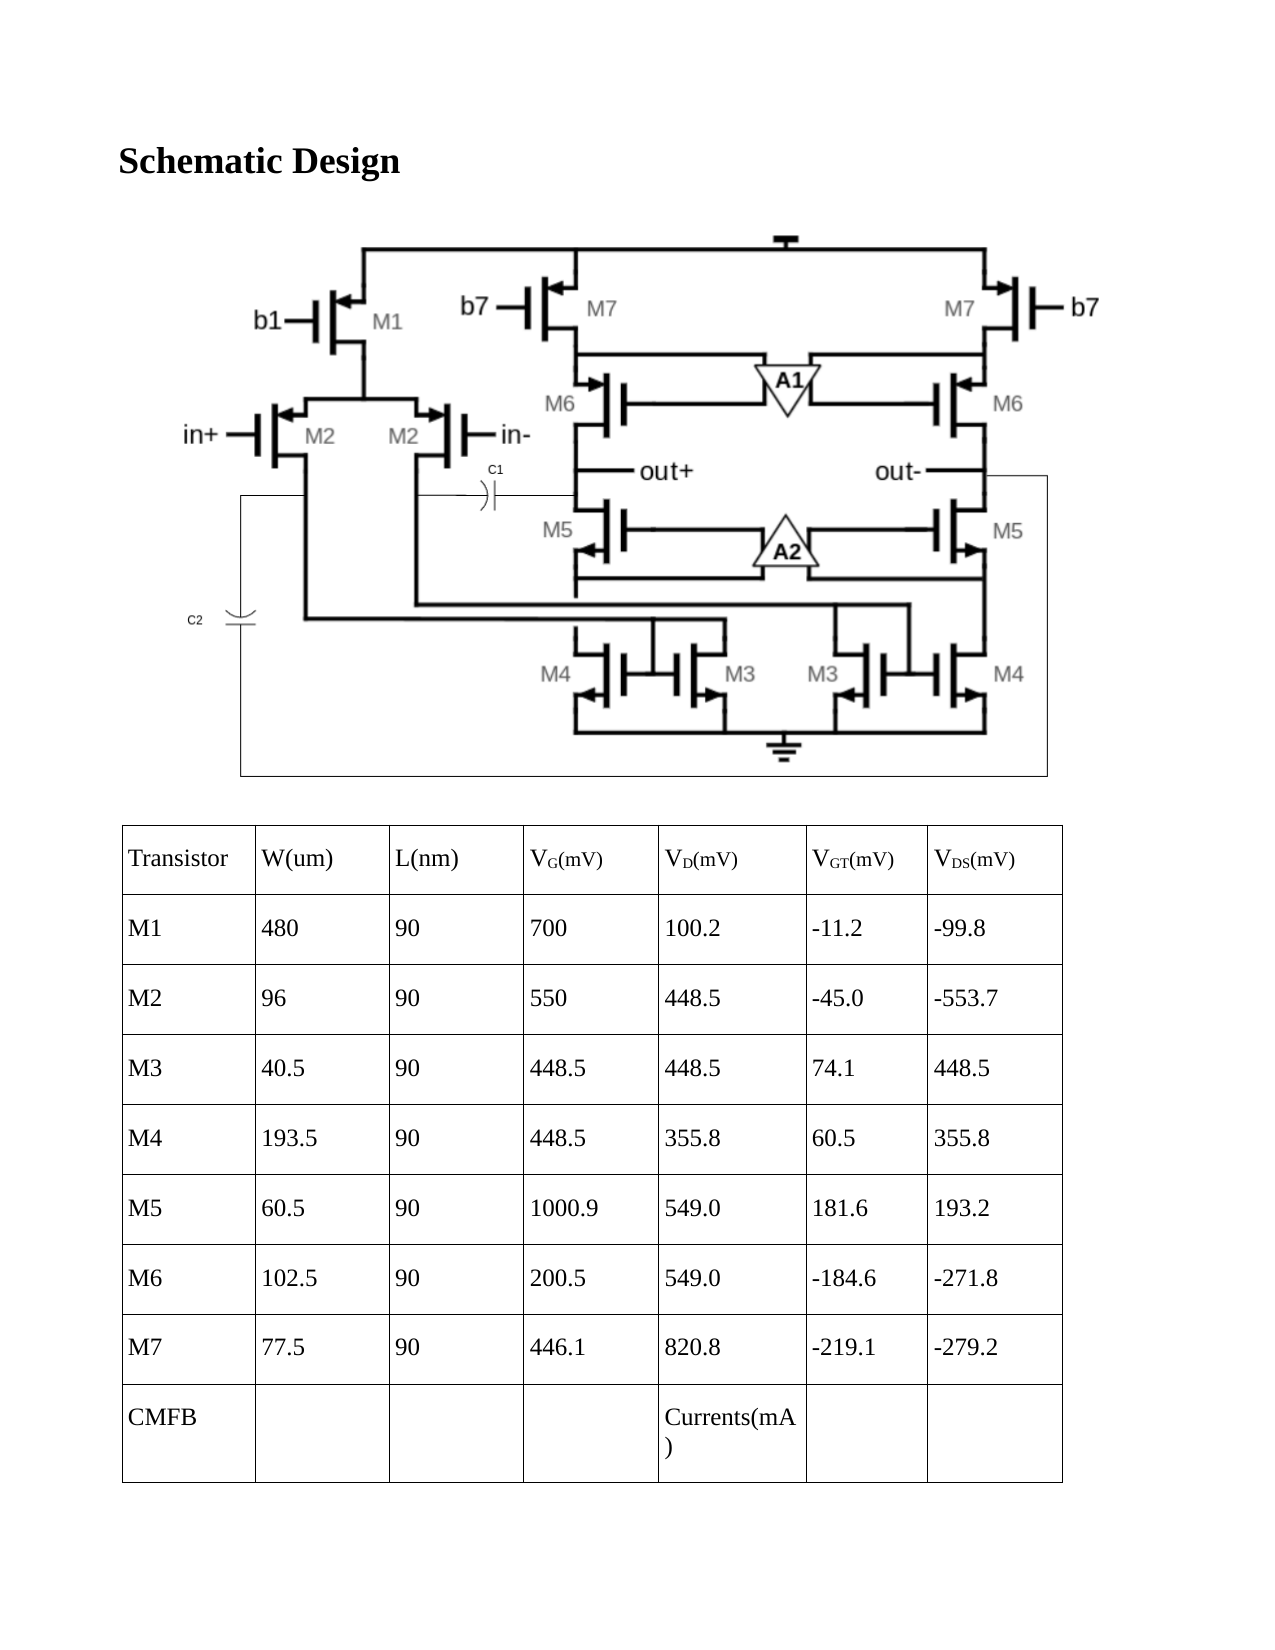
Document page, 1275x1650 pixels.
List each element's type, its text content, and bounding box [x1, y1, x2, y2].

subtitle Schematic Design [118, 139, 1157, 182]
table_header VG(mV) [524, 826, 658, 894]
table_cell 100.2 [659, 895, 806, 964]
table_cell 90 [390, 1315, 523, 1384]
table_cell [524, 1385, 658, 1482]
table_header W(um) [256, 826, 389, 894]
table_cell 60.5 [807, 1105, 927, 1174]
table_cell 96 [256, 965, 389, 1034]
table_cell 549.0 [659, 1175, 806, 1244]
table_cell 90 [390, 965, 523, 1034]
table_cell 181.6 [807, 1175, 927, 1244]
table_cell [390, 1385, 523, 1482]
table_cell -279.2 [928, 1315, 1062, 1384]
table_cell M6 [123, 1245, 255, 1314]
table_cell 90 [390, 1245, 523, 1314]
table_cell M1 [123, 895, 255, 964]
table_cell 448.5 [524, 1035, 658, 1104]
table_cell CMFB [123, 1385, 255, 1482]
table_header VGT(mV) [807, 826, 927, 894]
table_cell M2 [123, 965, 255, 1034]
table_cell 60.5 [256, 1175, 389, 1244]
table_cell 200.5 [524, 1245, 658, 1314]
table_cell 102.5 [256, 1245, 389, 1314]
table_cell 193.5 [256, 1105, 389, 1174]
picture [165, 194, 1110, 796]
table_cell 448.5 [659, 965, 806, 1034]
table_cell 549.0 [659, 1245, 806, 1314]
table_cell -271.8 [928, 1245, 1062, 1314]
table_cell 90 [390, 1175, 523, 1244]
table_cell 820.8 [659, 1315, 806, 1384]
table_header Transistor [123, 826, 255, 894]
table_cell 77.5 [256, 1315, 389, 1384]
table_cell 40.5 [256, 1035, 389, 1104]
table_cell 446.1 [524, 1315, 658, 1384]
table_cell 448.5 [659, 1035, 806, 1104]
table_cell -11.2 [807, 895, 927, 964]
table_cell 480 [256, 895, 389, 964]
table_header L(nm) [390, 826, 523, 894]
table_header VD(mV) [659, 826, 806, 894]
table_cell M5 [123, 1175, 255, 1244]
table_cell 74.1 [807, 1035, 927, 1104]
table_cell Currents(mA) [659, 1385, 806, 1482]
table_cell [807, 1385, 927, 1482]
table_cell 448.5 [928, 1035, 1062, 1104]
table_cell 355.8 [659, 1105, 806, 1174]
table_cell M7 [123, 1315, 255, 1384]
table_cell 700 [524, 895, 658, 964]
table_cell -553.7 [928, 965, 1062, 1034]
table_cell [256, 1385, 389, 1482]
table_cell -45.0 [807, 965, 927, 1034]
table_cell M4 [123, 1105, 255, 1174]
table_cell [928, 1385, 1062, 1482]
table_cell 90 [390, 1105, 523, 1174]
table_cell 90 [390, 1035, 523, 1104]
table_cell -219.1 [807, 1315, 927, 1384]
table_cell -184.6 [807, 1245, 927, 1314]
table_cell -99.8 [928, 895, 1062, 964]
table_cell 90 [390, 895, 523, 964]
table_header VDS(mV) [928, 826, 1062, 894]
table_cell 355.8 [928, 1105, 1062, 1174]
table_cell 448.5 [524, 1105, 658, 1174]
table_cell 550 [524, 965, 658, 1034]
table_cell 193.2 [928, 1175, 1062, 1244]
table_cell M3 [123, 1035, 255, 1104]
table_cell 1000.9 [524, 1175, 658, 1244]
